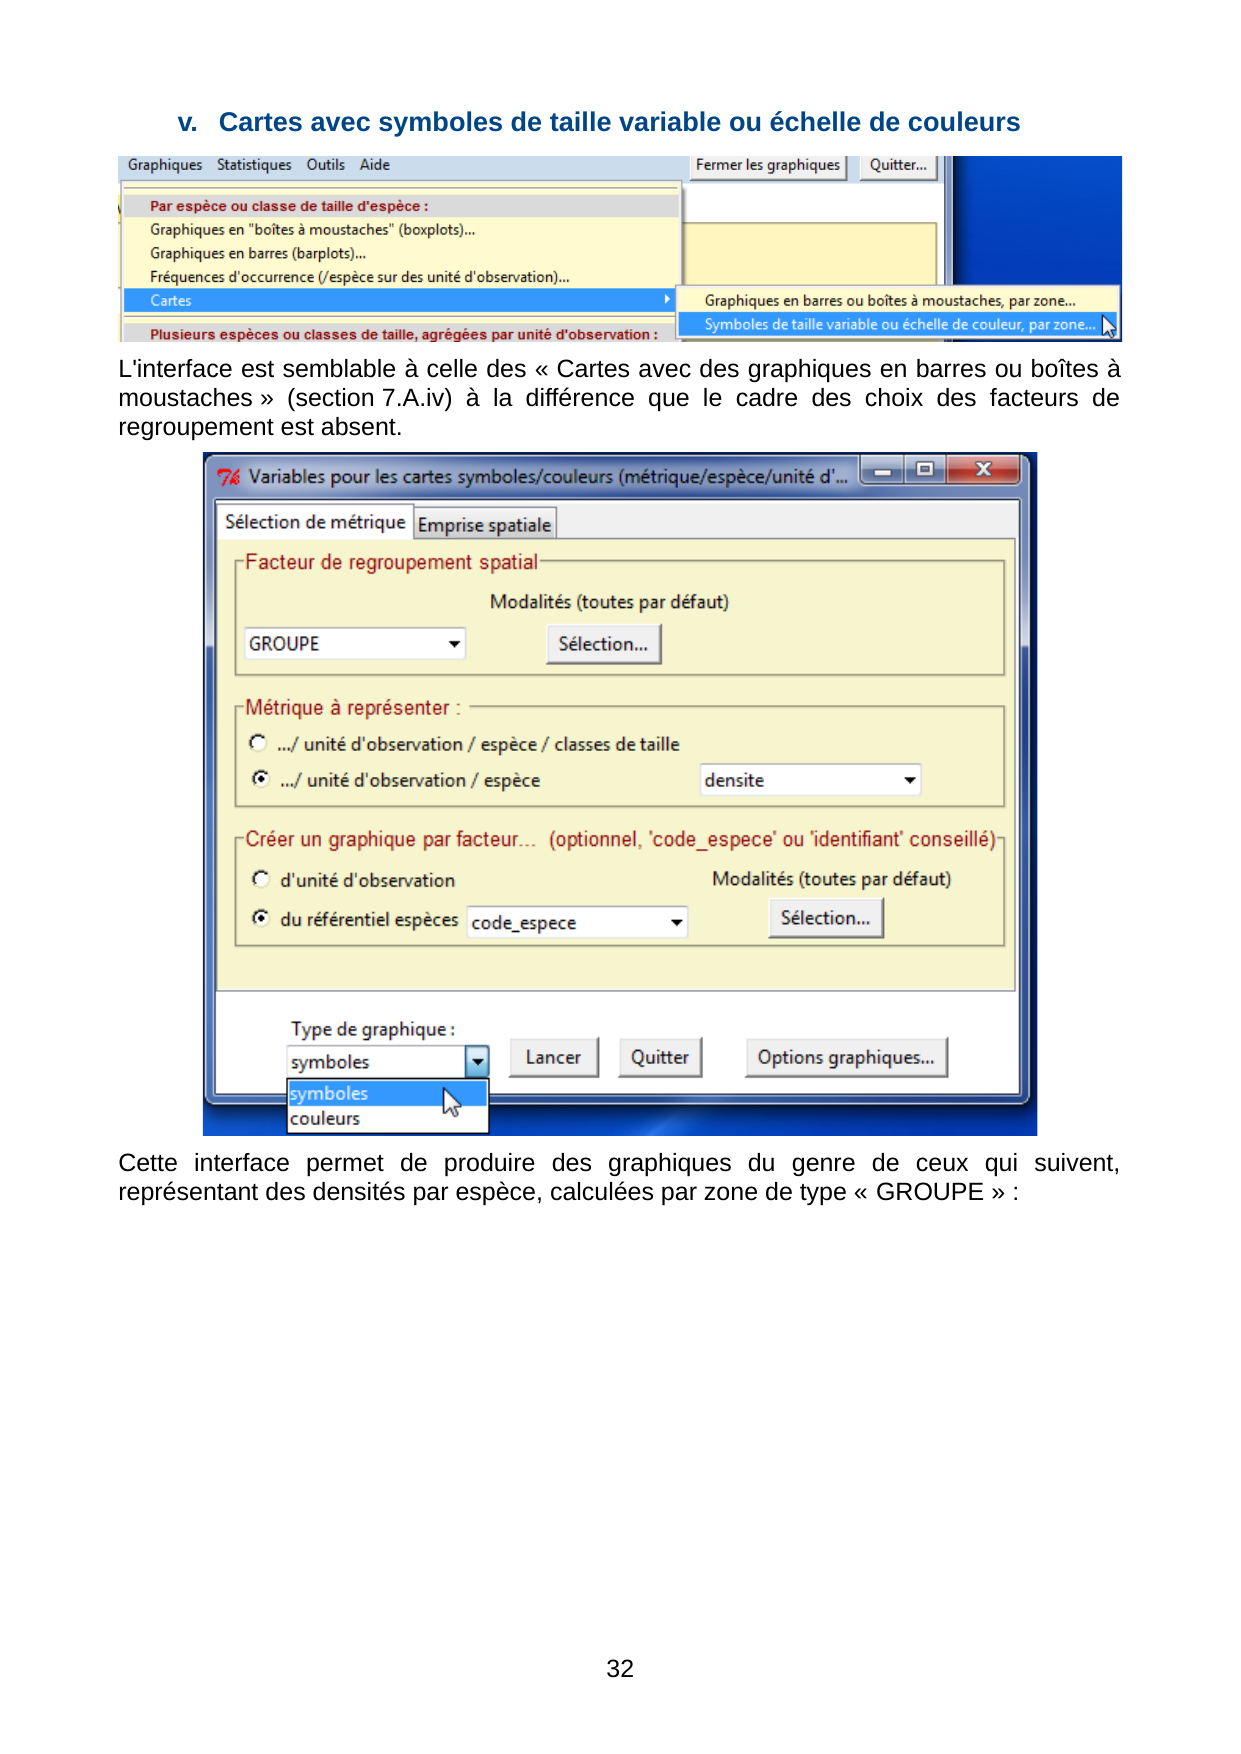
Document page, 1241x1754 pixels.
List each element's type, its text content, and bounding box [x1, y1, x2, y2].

picture [202, 452, 1038, 1136]
text L'interface est semblable à celle des « Cartes avec des graphiques en barres ou boîtes à moustaches » (section 7.A.iv) à la différence que le cadre des choix des facteurs de regroupement est absent. [118, 354, 1122, 440]
picture [118, 156, 1123, 342]
text Cette interface permet de produire des graphiques du genre de ceux qui suivent, représentant des densités par espèce, calculées par zone de type « GROUPE » : [118, 1148, 1122, 1206]
subtitle Cartes avec symboles de taille variable ou échelle de couleurs [177, 106, 1122, 137]
